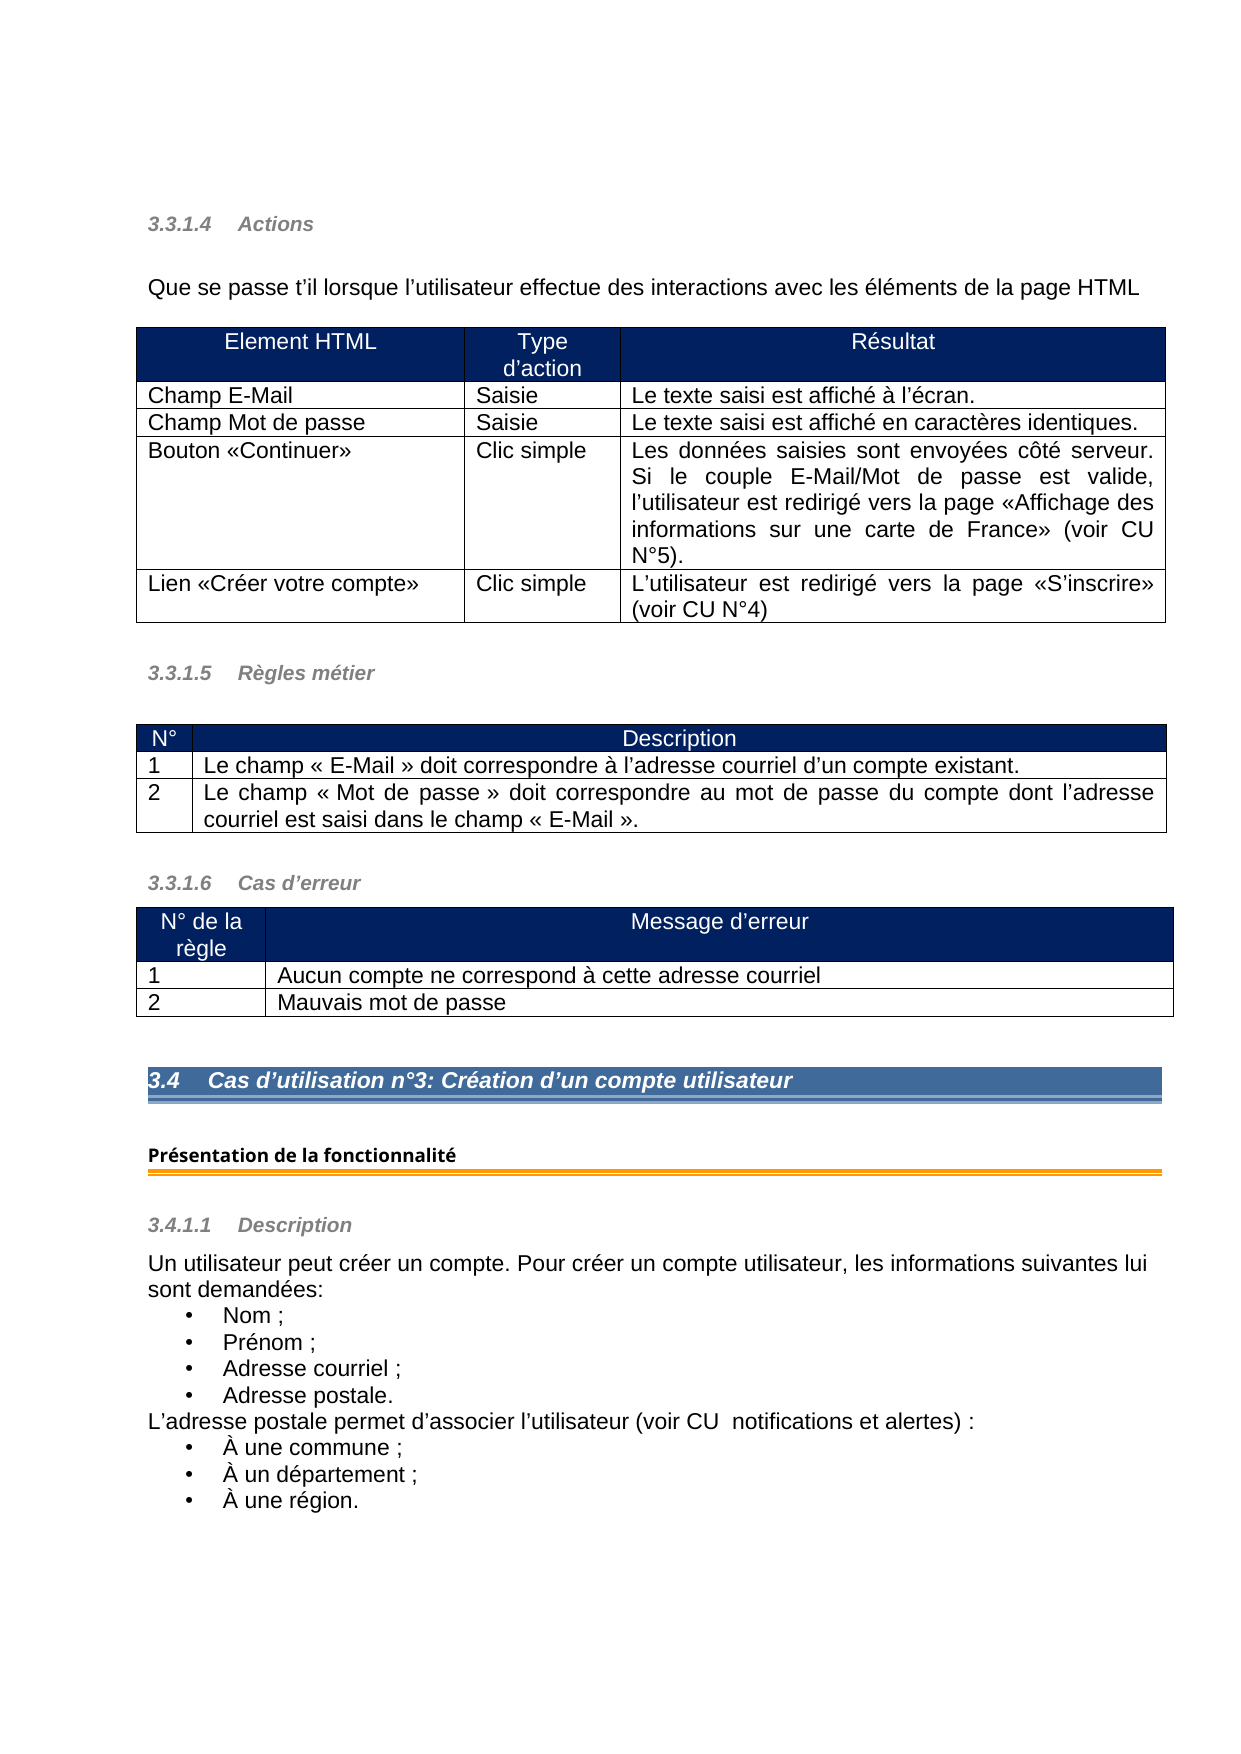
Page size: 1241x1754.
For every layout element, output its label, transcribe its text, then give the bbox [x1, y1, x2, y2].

table_cell Les données saisies sont envoyées côté serveur. Si le couple E-Mail/Mot de passe est valide, l’utilisateur est redirigé vers la page «Affichage des informations sur une carte de France» (voir CU N°5). [621, 437, 1165, 568]
table_cell Clic simple [465, 570, 620, 622]
list Nom ; [185, 1302, 1162, 1329]
subtitle Présentation de la fonctionnalité [148, 1142, 1162, 1169]
subtitle Actions [148, 212, 1162, 236]
table_cell Bouton «Continuer» [137, 437, 464, 568]
table_header Type d’action [465, 328, 620, 381]
list À un département ; [185, 1461, 1162, 1487]
list À une région. [185, 1487, 1162, 1513]
table_cell 2 [137, 989, 265, 1016]
table_cell 1 [137, 962, 265, 988]
text Un utilisateur peut créer un compte. Pour créer un compte utilisateur, les informations suivantes lui sont demandées: [148, 1250, 1162, 1302]
list Adresse postale. [185, 1382, 1162, 1408]
table_cell Le texte saisi est affiché en caractères identiques. [621, 409, 1165, 436]
table_header Description [193, 725, 1166, 751]
subtitle Règles métier [148, 661, 1162, 685]
table_cell L’utilisateur est redirigé vers la page «S’inscrire» (voir CU N°4) [621, 570, 1165, 622]
table_header N° de la règle [137, 908, 265, 961]
table_cell 1 [137, 752, 192, 778]
list Prénom ; [185, 1329, 1162, 1355]
table_header Element HTML [137, 328, 464, 381]
table_cell Mauvais mot de passe [266, 989, 1173, 1016]
table_cell Champ Mot de passe [137, 409, 464, 436]
table_cell Saisie [465, 382, 620, 408]
table_cell 2 [137, 779, 192, 832]
table_header N° [137, 725, 192, 751]
table_cell Saisie [465, 409, 620, 436]
table_cell Le texte saisi est affiché à l’écran. [621, 382, 1165, 408]
text Que se passe t’il lorsque l’utilisateur effectue des interactions avec les éléments de la page HTML [148, 274, 1162, 301]
list Adresse courriel ; [185, 1355, 1162, 1382]
subtitle Cas d’erreur [148, 871, 1162, 894]
table_header Résultat [621, 328, 1165, 381]
subtitle Cas d’utilisation n°3: Création d’un compte utilisateur [148, 1067, 1162, 1095]
text L’adresse postale permet d’associer l’utilisateur (voir CU notifications et alertes) : [148, 1408, 1162, 1434]
table_cell Aucun compte ne correspond à cette adresse courriel [266, 962, 1173, 988]
table_cell Le champ « Mot de passe » doit correspondre au mot de passe du compte dont l’adresse courriel est saisi dans le champ « E-Mail ». [193, 779, 1166, 832]
table_cell Clic simple [465, 437, 620, 568]
table_header Message d’erreur [266, 908, 1173, 961]
list À une commune ; [185, 1434, 1162, 1461]
subtitle Description [148, 1213, 1162, 1237]
table_cell Lien «Créer votre compte» [137, 570, 464, 622]
table_cell Champ E-Mail [137, 382, 464, 408]
table_cell Le champ « E-Mail » doit correspondre à l’adresse courriel d’un compte existant. [193, 752, 1166, 778]
